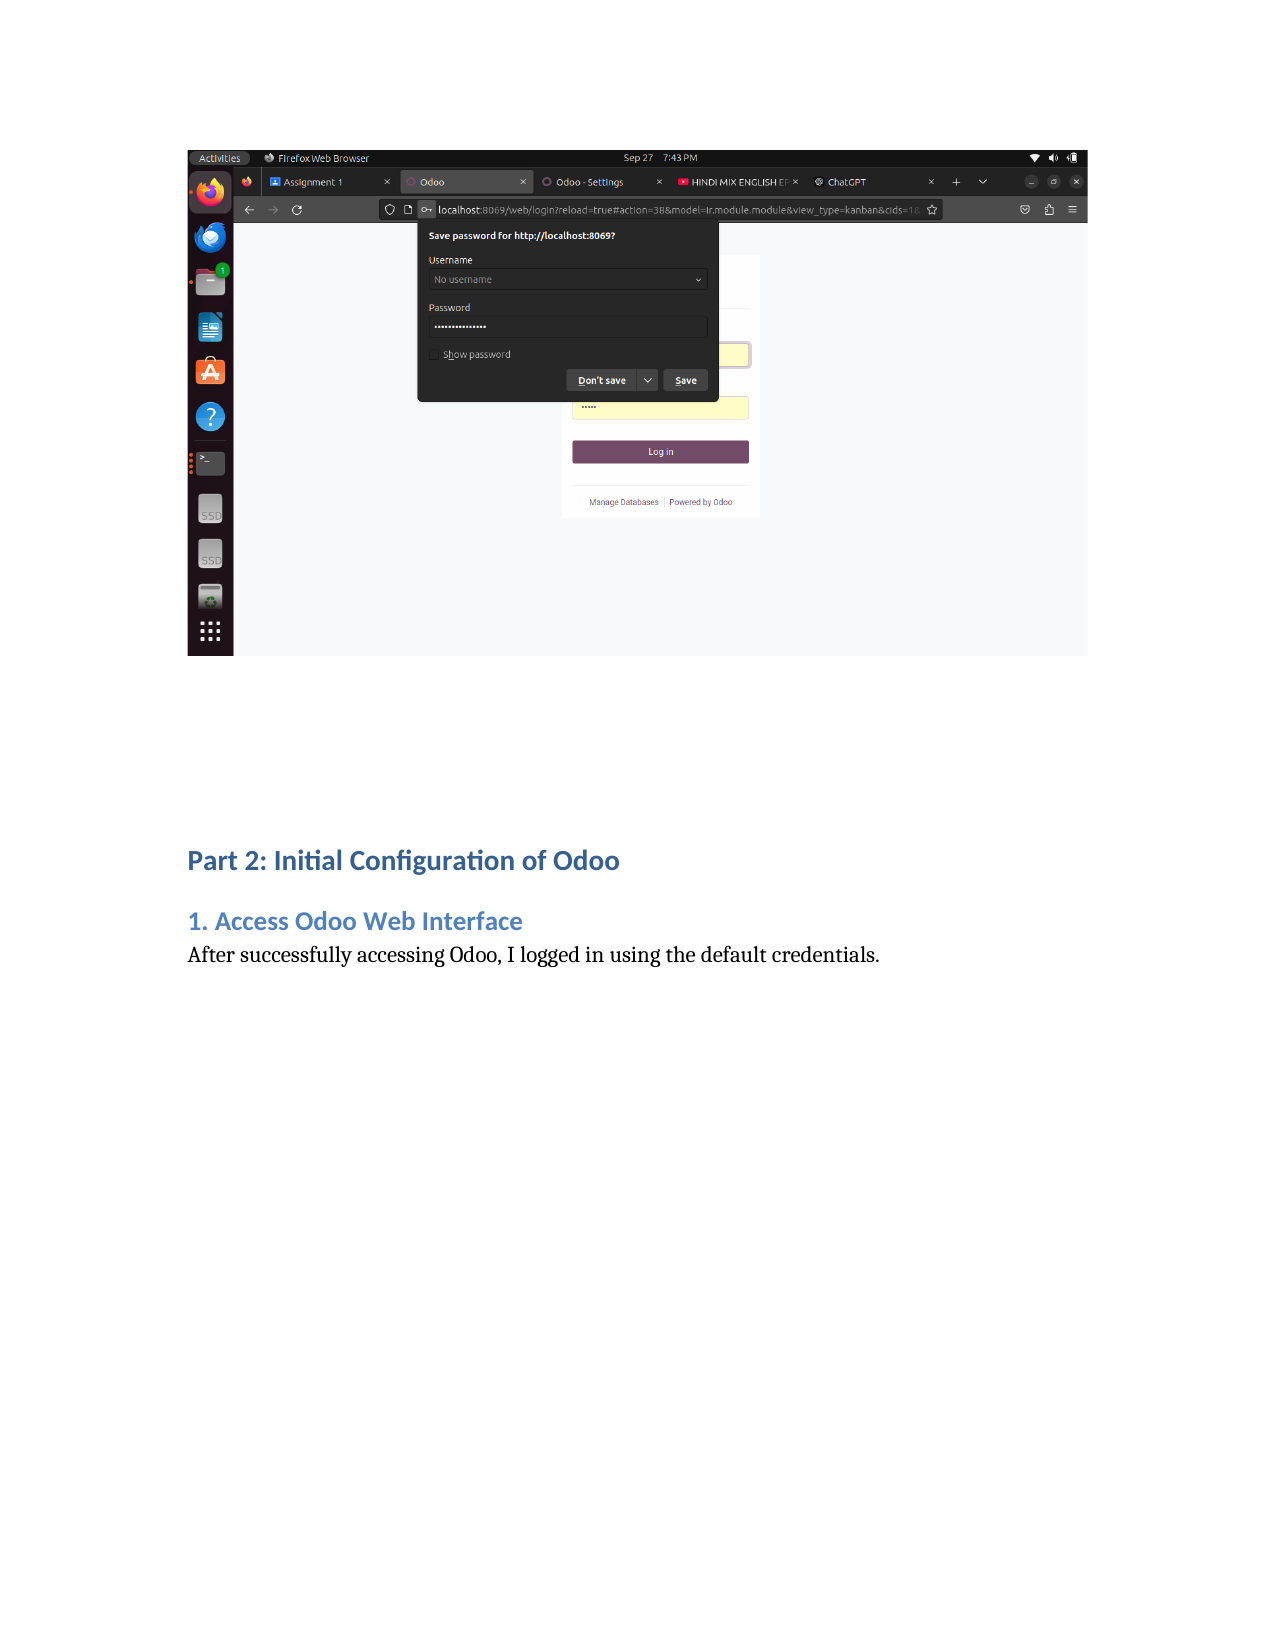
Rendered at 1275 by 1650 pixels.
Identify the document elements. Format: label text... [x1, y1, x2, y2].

text After successfully accessing Odoo, I logged in using the default credentials. [187, 942, 1087, 998]
subtitle Part 2: Initial Configuration of Odoo [187, 842, 1087, 878]
subtitle 1. Access Odoo Web Interface [187, 904, 1087, 937]
picture [187, 150, 1088, 656]
